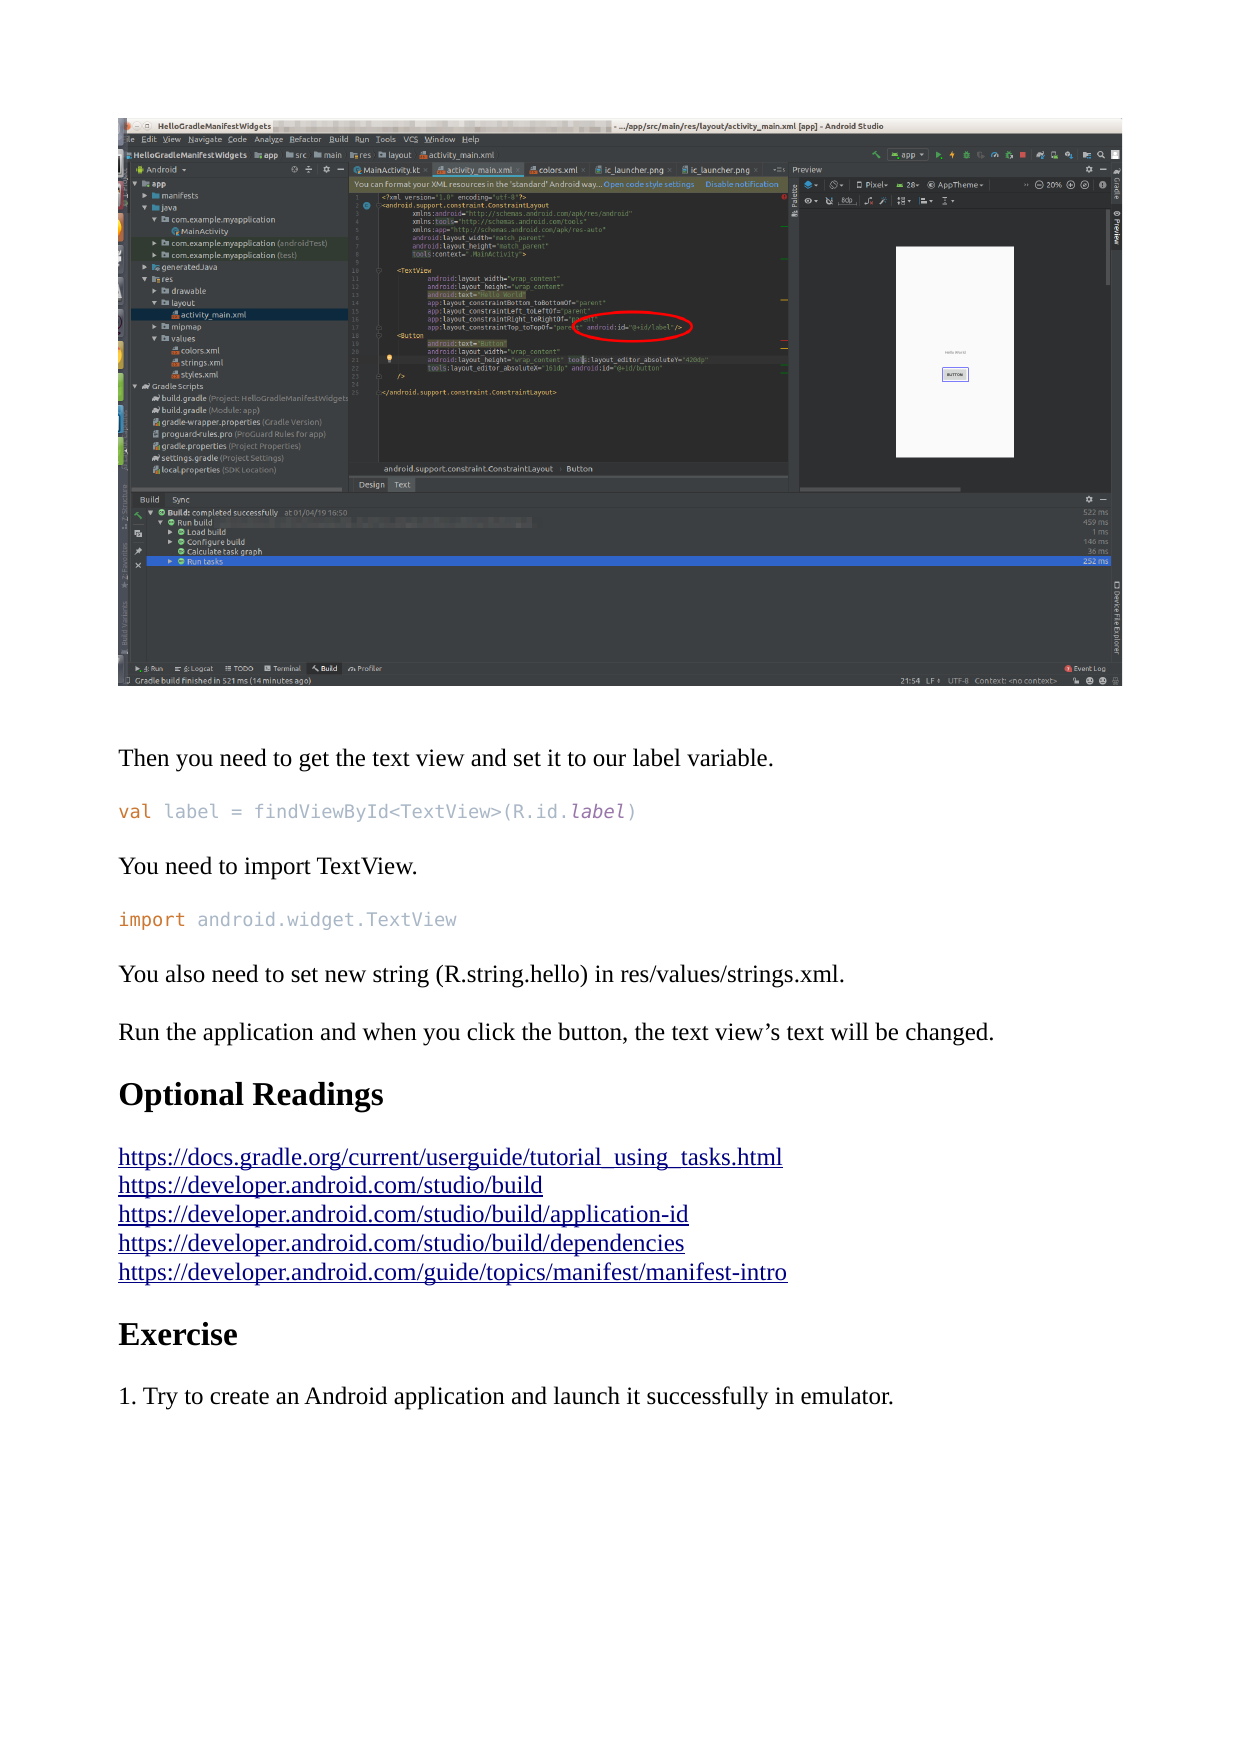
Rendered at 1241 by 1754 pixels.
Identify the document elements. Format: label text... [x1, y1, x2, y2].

text 1. Try to create an Android application and launch it successfully in emulator. [118, 1381, 1122, 1410]
text import android.widget.TextView [118, 909, 1122, 931]
text https://docs.gradle.org/current/userguide/tutorial_using_tasks.html [118, 1142, 1122, 1170]
text https://developer.android.com/guide/topics/manifest/manifest-intro [118, 1257, 1122, 1285]
text Optional Readings [118, 1074, 1122, 1113]
text https://developer.android.com/studio/build/application-id [118, 1199, 1122, 1228]
text val label = findViewById<TextView>(R.id.label) [118, 801, 1122, 823]
picture [118, 118, 1123, 686]
text Exercise [118, 1314, 1122, 1352]
text Run the application and when you click the button, the text view’s text will be changed. [118, 1017, 1122, 1046]
text Then you need to get the text view and set it to our label variable. [118, 743, 1122, 772]
text https://developer.android.com/studio/build [118, 1170, 1122, 1199]
text https://developer.android.com/studio/build/dependencies [118, 1228, 1122, 1257]
text You also need to set new string (R.string.hello) in res/values/strings.xml. [118, 959, 1122, 988]
text You need to import TextView. [118, 851, 1122, 880]
